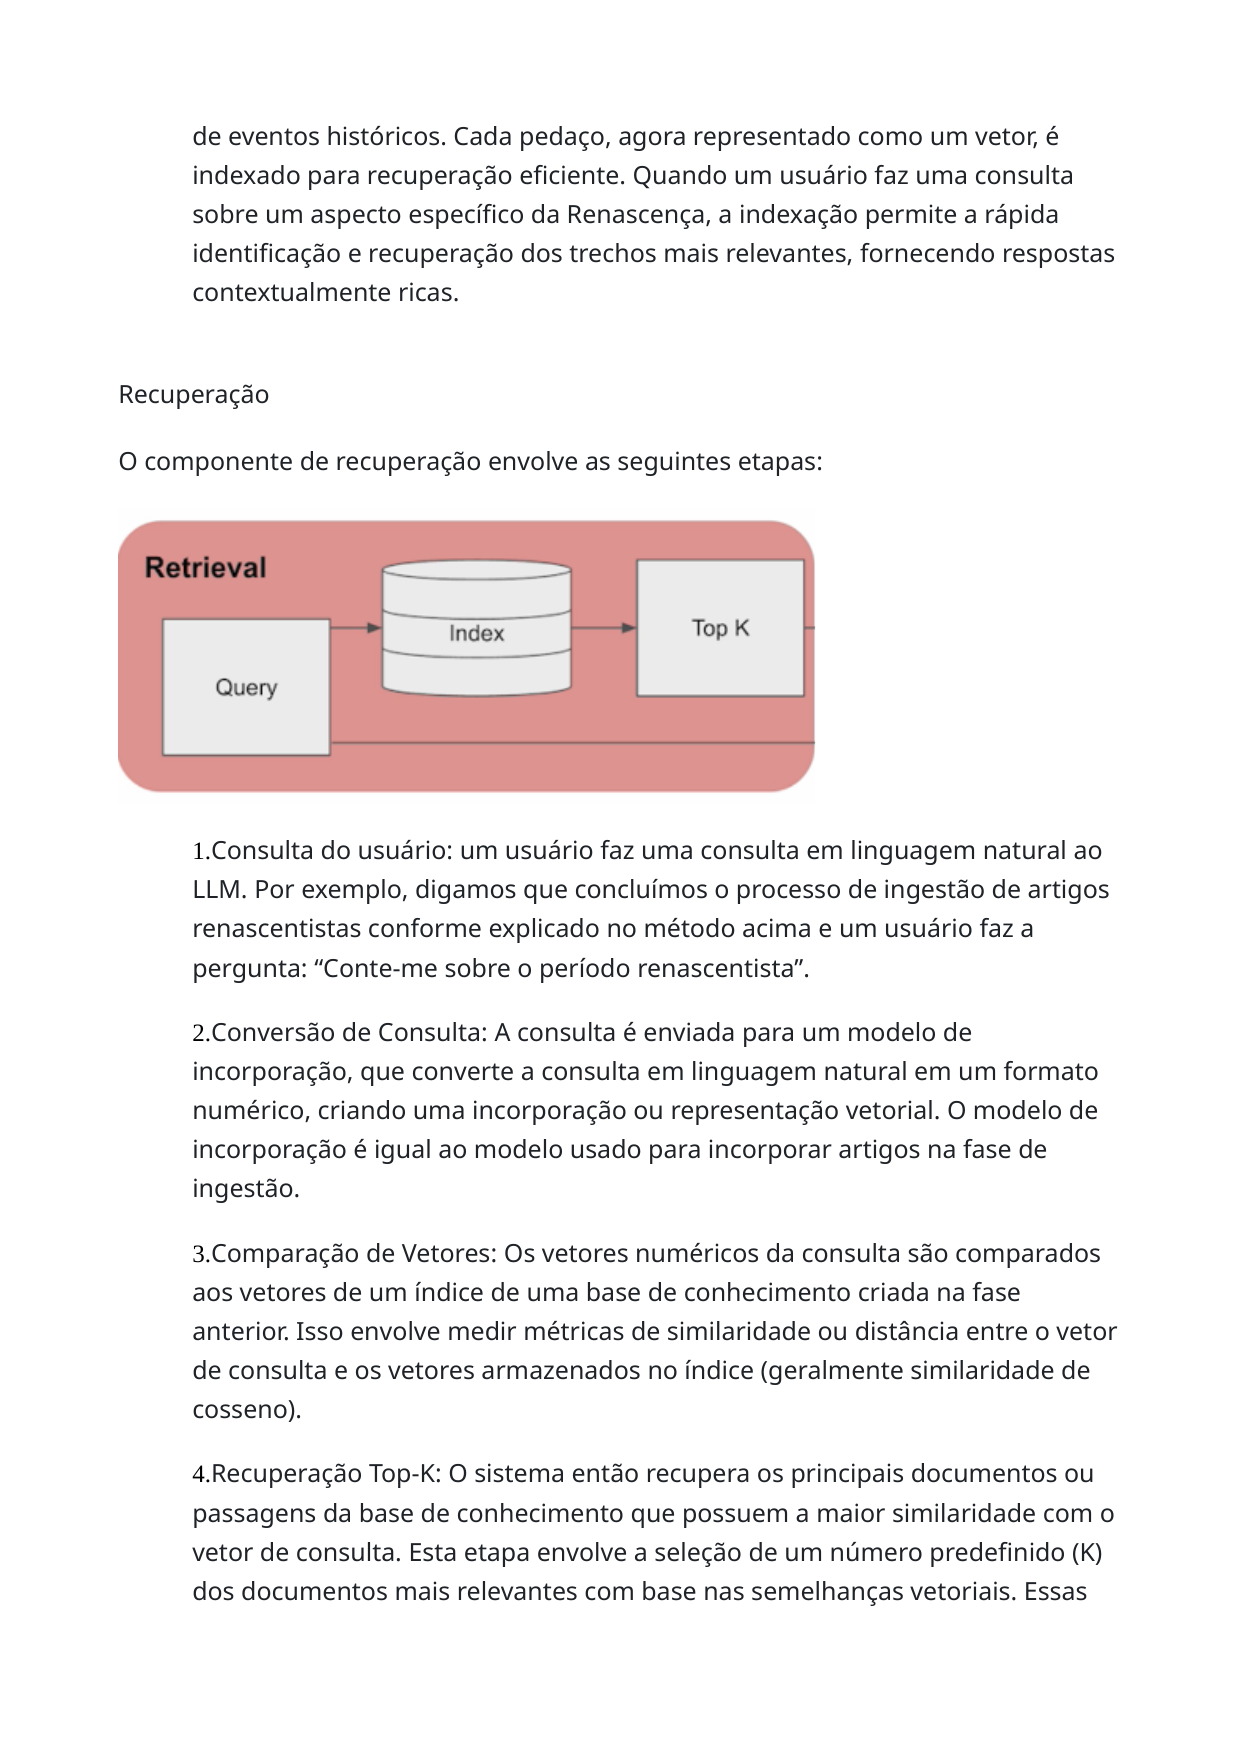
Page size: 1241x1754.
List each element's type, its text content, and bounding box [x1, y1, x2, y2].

list Conversão de Consulta: A consulta é enviada para um modelo de incorporação, que converte a consulta em linguagem natural em um formato numérico, criando uma incorporação ou representação vetorial. O modelo de incorporação é igual ao modelo usado para incorporar artigos na fase de ingestão. [118, 1014, 1122, 1205]
picture [118, 508, 815, 804]
list Recuperação Top-K: O sistema então recupera os principais documentos ou passagens da base de conhecimento que possuem a maior similaridade com o vetor de consulta. Esta etapa envolve a seleção de um número predefinido (K) dos documentos mais relevantes com base nas semelhanças vetoriais. Essas [118, 1456, 1122, 1608]
text O componente de recuperação envolve as seguintes etapas: [118, 444, 1122, 478]
subtitle Recuperação [118, 376, 1122, 411]
list Consulta do usuário: um usuário faz uma consulta em linguagem natural ao LLM. Por exemplo, digamos que concluímos o processo de ingestão de artigos renascentistas conforme explicado no método acima e um usuário faz a pergunta: “Conte-me sobre o período renascentista”. [118, 833, 1122, 984]
list de eventos históricos. Cada pedaço, agora representado como um vetor, é indexado para recuperação eficiente. Quando um usuário faz uma consulta sobre um aspecto específico da Renascença, a indexação permite a rápida identificação e recuperação dos trechos mais relevantes, fornecendo respostas contextualmente ricas. [118, 118, 1122, 309]
list Comparação de Vetores: Os vetores numéricos da consulta são comparados aos vetores de um índice de uma base de conhecimento criada na fase anterior. Isso envolve medir métricas de similaridade ou distância entre o vetor de consulta e os vetores armazenados no índice (geralmente similaridade de cosseno). [118, 1235, 1122, 1426]
